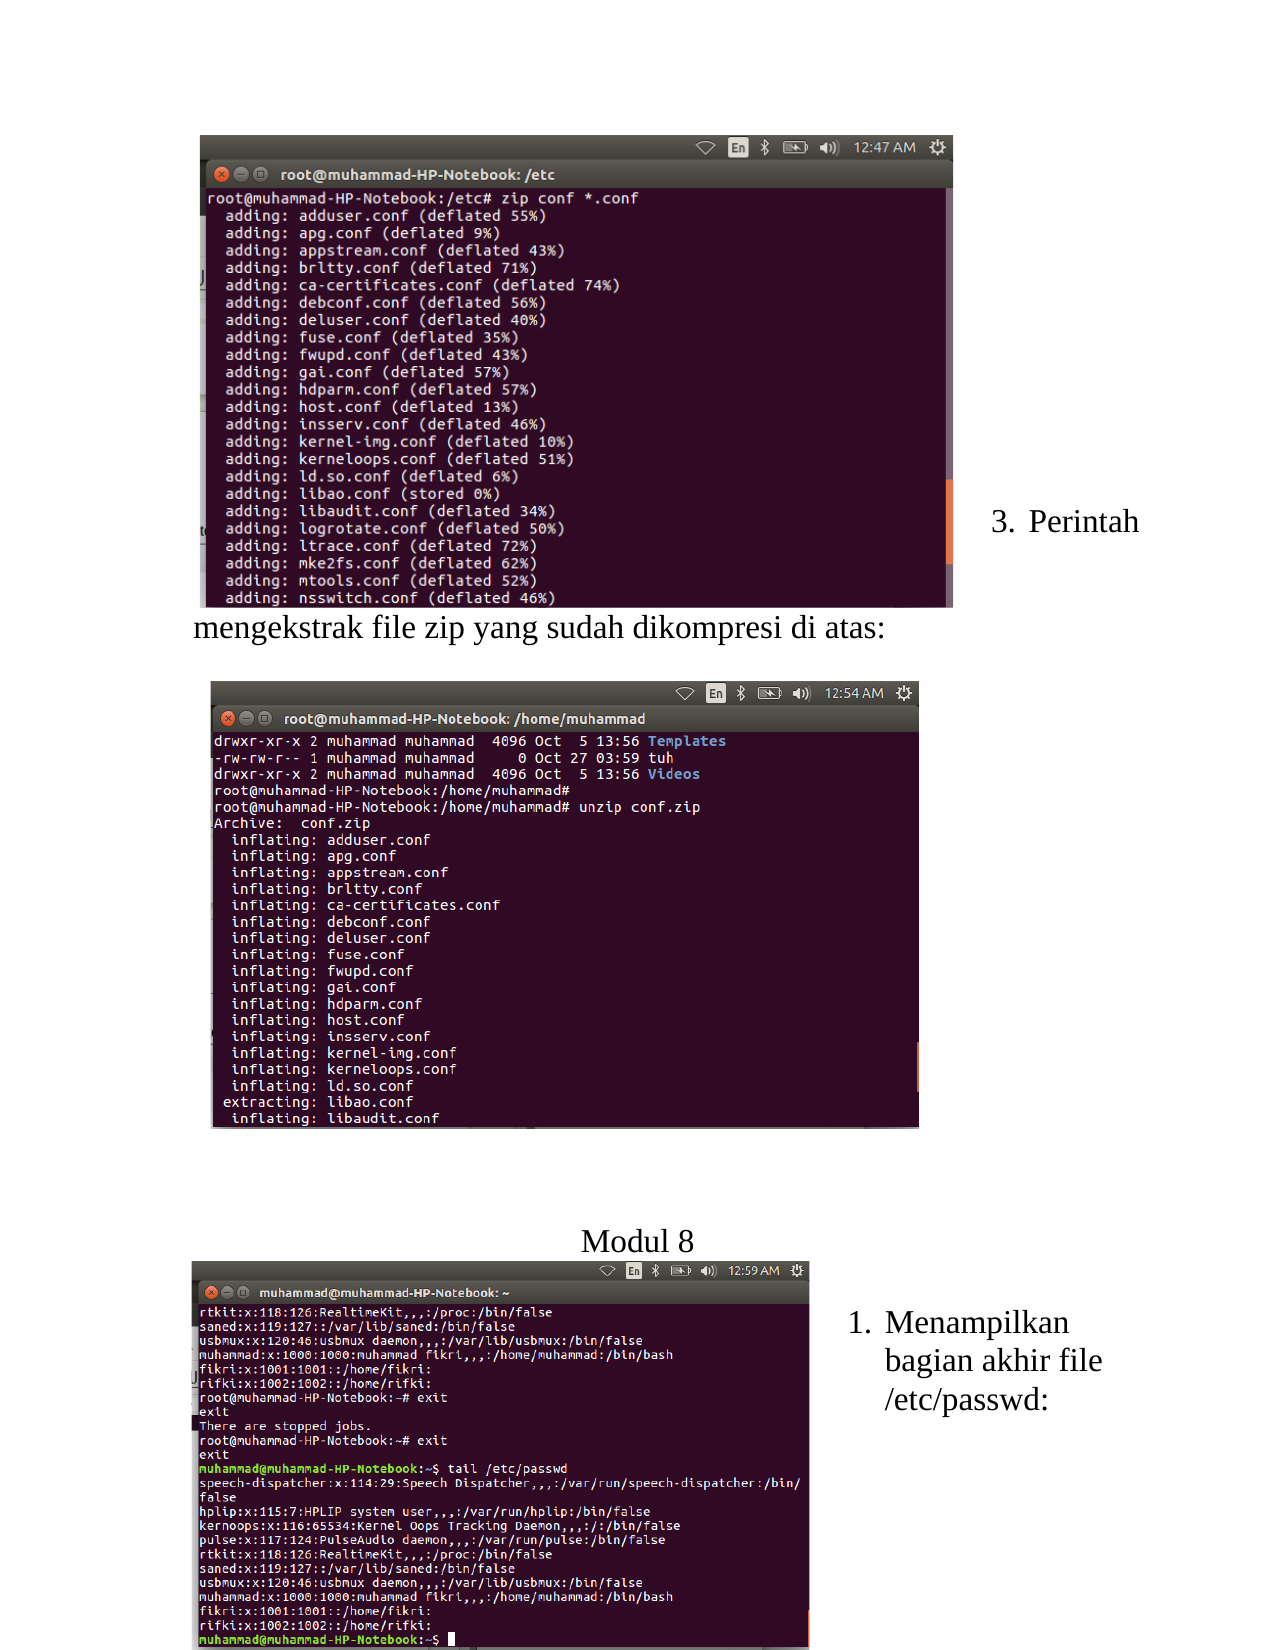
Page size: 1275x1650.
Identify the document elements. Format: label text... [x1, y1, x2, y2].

subtitle Modul 8 [118, 1221, 1157, 1259]
list Menampilkan bagian akhir file /etc/passwd: [810, 1302, 1157, 1417]
list [156, 1302, 809, 1417]
list Perintah mengekstrak file zip yang sudah dikompresi di atas: [156, 501, 1157, 646]
